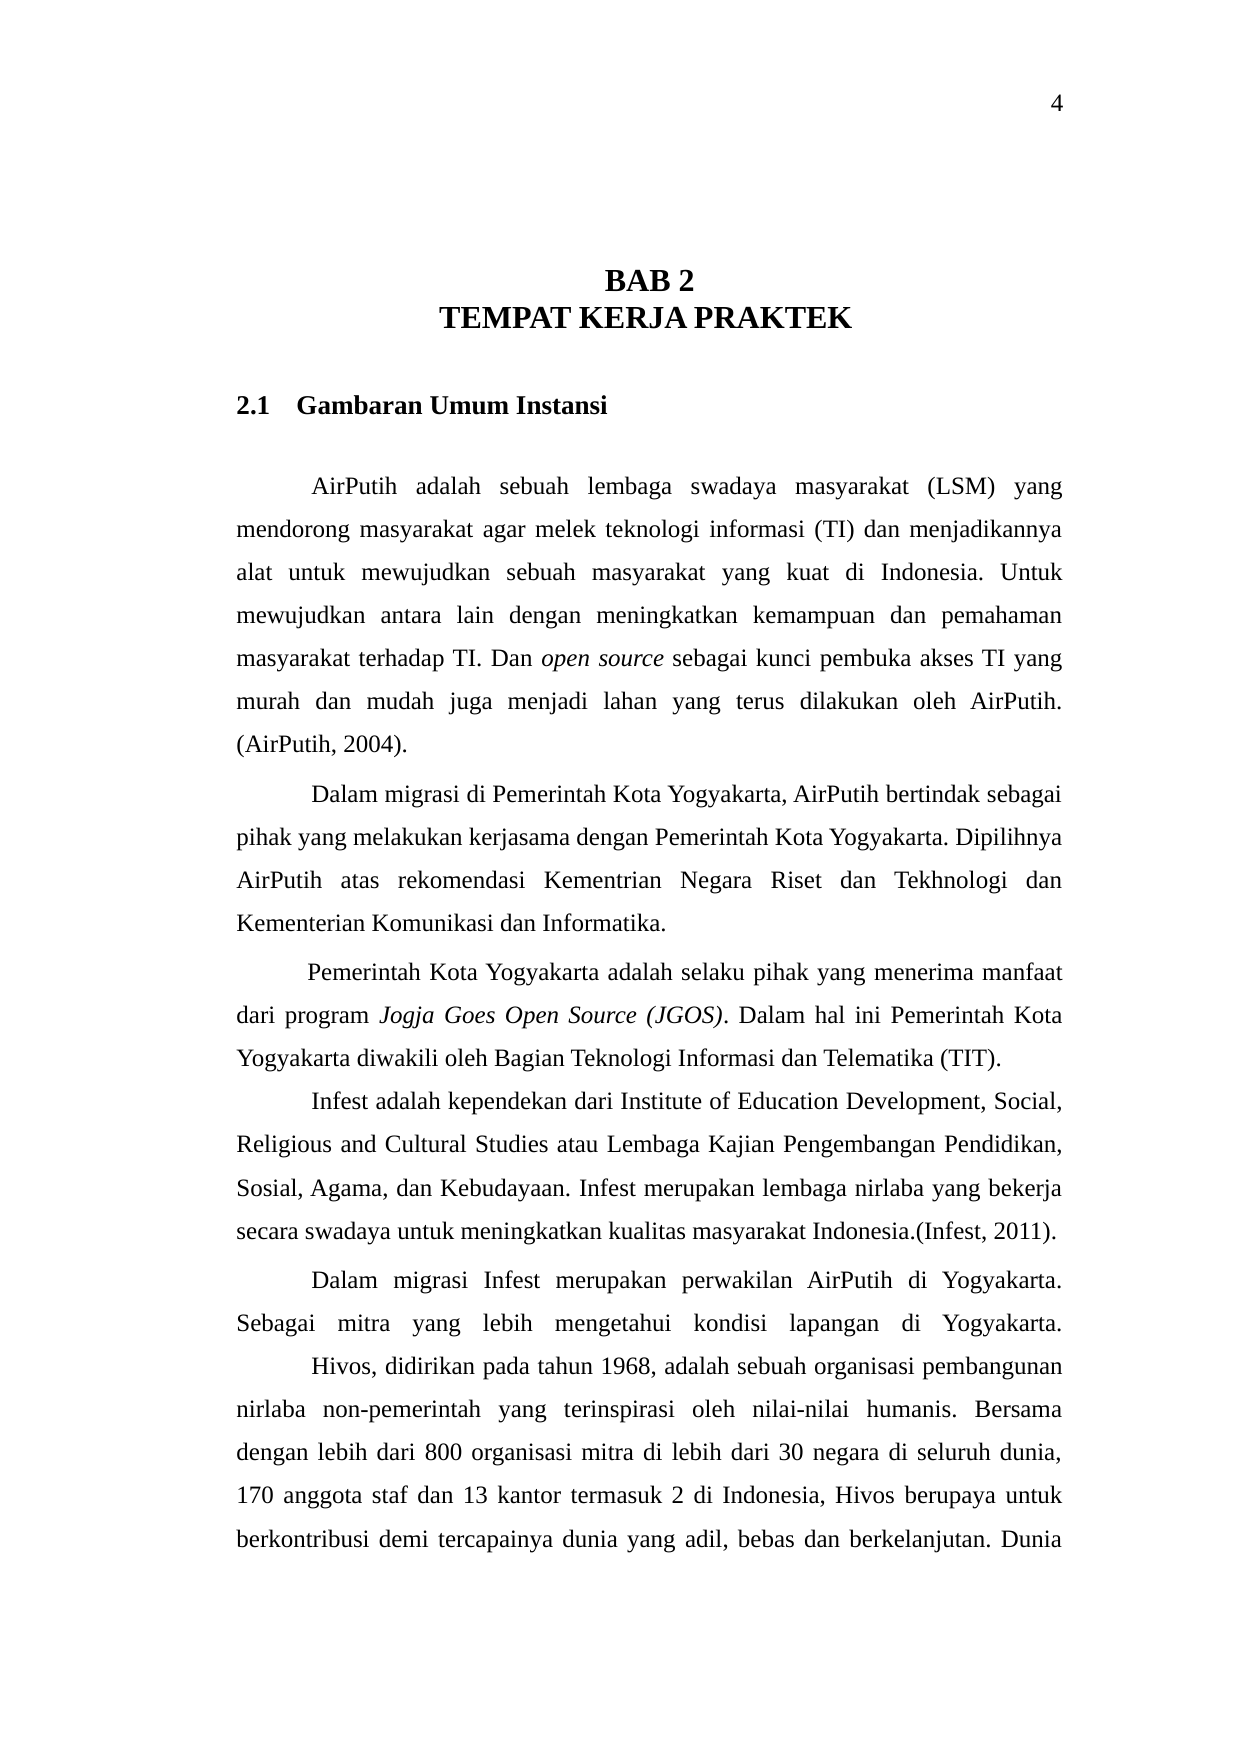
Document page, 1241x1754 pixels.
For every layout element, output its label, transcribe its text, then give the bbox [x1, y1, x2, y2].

text Dalam migrasi Infest merupakan perwakilan AirPutih di Yogyakarta. Sebagai mitra yang lebih mengetahui kondisi lapangan di Yogyakarta. Hivos, didirikan pada tahun 1968, adalah sebuah organisasi pembangunan nirlaba non-pemerintah yang terinspirasi oleh nilai-nilai humanis. Bersama dengan lebih dari 800 organisasi mitra di lebih dari 30 negara di seluruh dunia, 170 anggota staf dan 13 kantor termasuk 2 di Indonesia, Hivos berupaya untuk berkontribusi demi tercapainya dunia yang adil, bebas dan berkelanjutan. Dunia [236, 1265, 1063, 1552]
text Pemerintah Kota Yogyakarta adalah selaku pihak yang menerima manfaat dari program Jogja Goes Open Source (JGOS). Dalam hal ini Pemerintah Kota Yogyakarta diwakili oleh Bagian Teknologi Informasi dan Telematika (TIT). [236, 957, 1063, 1072]
text Infest adalah kependekan dari Institute of Education Development, Social, Religious and Cultural Studies atau Lembaga Kajian Pengembangan Pendidikan, Sosial, Agama, dan Kebudayaan. Infest merupakan lembaga nirlaba yang bekerja secara swadaya untuk meningkatkan kualitas masyarakat Indonesia.(Infest, 2011). [236, 1086, 1063, 1244]
subtitle Gambaran Umum Instansi [236, 389, 1063, 420]
subtitle TEMPAT KERJA PRAKTEK [236, 261, 1063, 335]
text AirPutih adalah sebuah lembaga swadaya masyarakat (LSM) yang mendorong masyarakat agar melek teknologi informasi (TI) dan menjadikannya alat untuk mewujudkan sebuah masyarakat yang kuat di Indonesia. Untuk mewujudkan antara lain dengan meningkatkan kemampuan dan pemahaman masyarakat terhadap TI. Dan open source sebagai kunci pembuka akses TI yang murah dan mudah juga menjadi lahan yang terus dilakukan oleh AirPutih. (AirPutih, 2004). [236, 471, 1063, 758]
text Dalam migrasi di Pemerintah Kota Yogyakarta, AirPutih bertindak sebagai pihak yang melakukan kerjasama dengan Pemerintah Kota Yogyakarta. Dipilihnya AirPutih atas rekomendasi Kementrian Negara Riset dan Tekhnologi dan Kementerian Komunikasi dan Informatika. [236, 779, 1063, 937]
